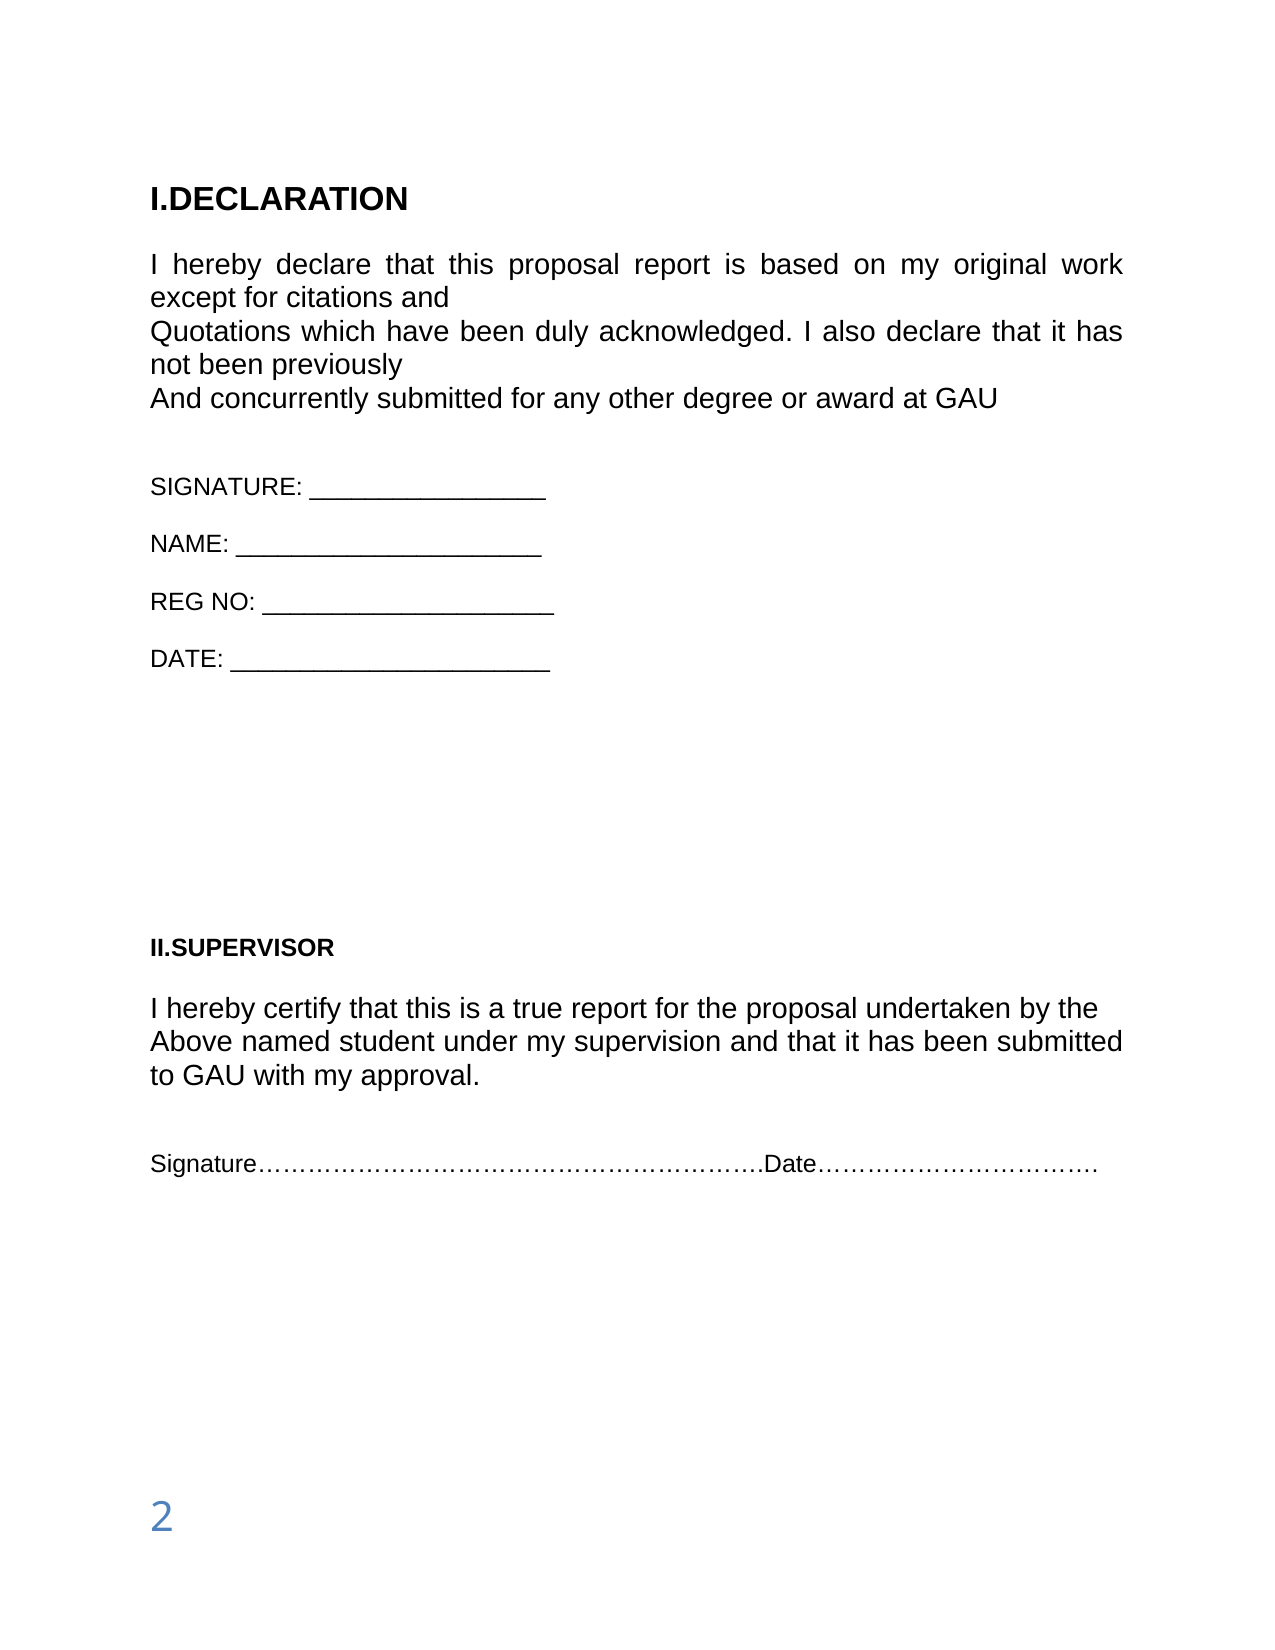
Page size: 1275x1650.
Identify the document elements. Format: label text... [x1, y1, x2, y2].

text NAME: ______________________ [150, 529, 1125, 558]
text REG NO: _____________________ [150, 587, 1125, 616]
text And concurrently submitted for any other degree or award at GAU [150, 381, 1125, 414]
text DATE: _______________________ [150, 644, 1125, 673]
text Above named student under my supervision and that it has been submitted to GAU with my approval. [150, 1024, 1125, 1091]
subtitle I.DECLARATION [150, 179, 1125, 218]
text Signature…………………………………………………….Date……………………………. [150, 1149, 1125, 1178]
text I hereby declare that this proposal report is based on my original work except for citations and [150, 247, 1125, 314]
text Quotations which have been duly acknowledged. I also declare that it has not been previously [150, 314, 1125, 381]
text I hereby certify that this is a true report for the proposal undertaken by the [150, 991, 1125, 1024]
text SIGNATURE: _________________ [150, 472, 1125, 501]
text II.SUPERVISOR [150, 933, 1125, 962]
